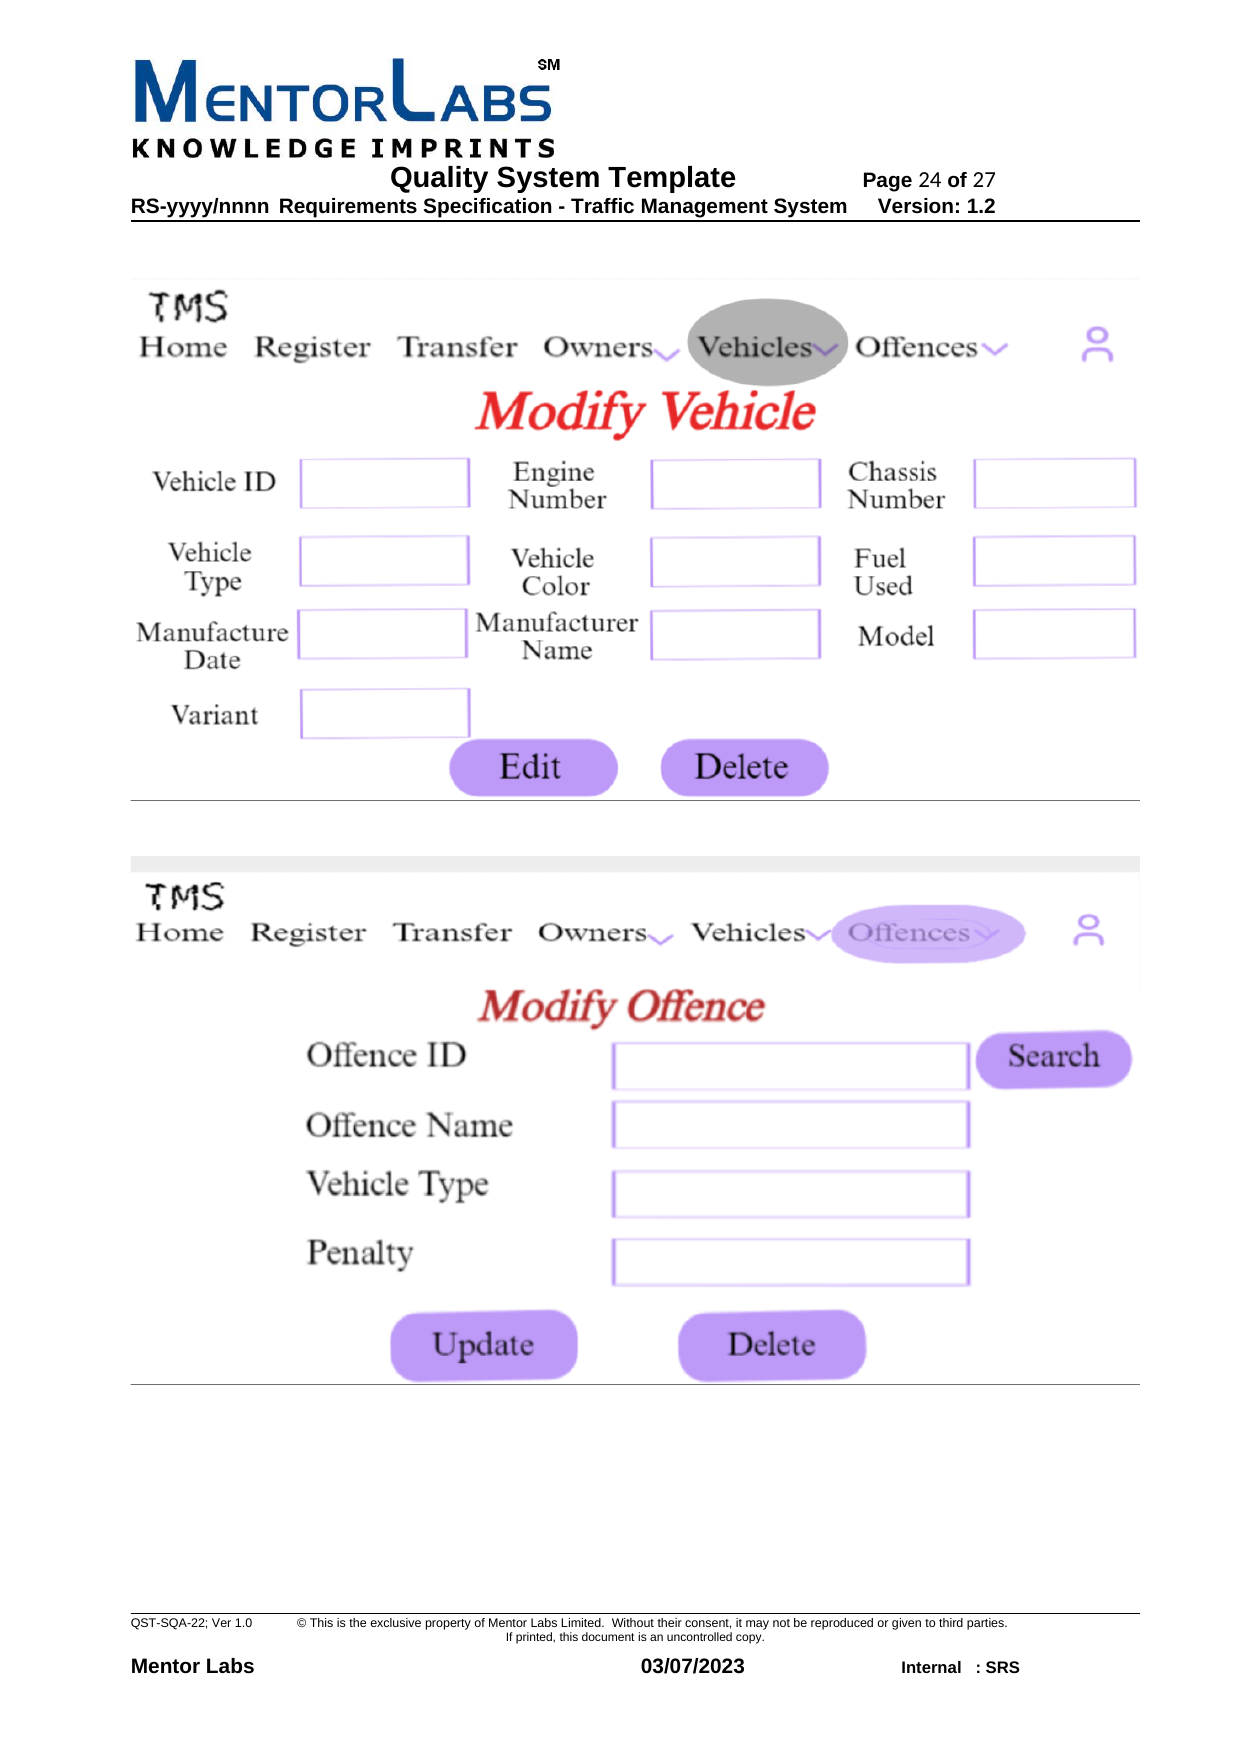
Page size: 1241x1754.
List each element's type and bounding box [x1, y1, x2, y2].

picture [130, 273, 1140, 801]
picture [130, 856, 1140, 1385]
picture [130, 58, 563, 161]
